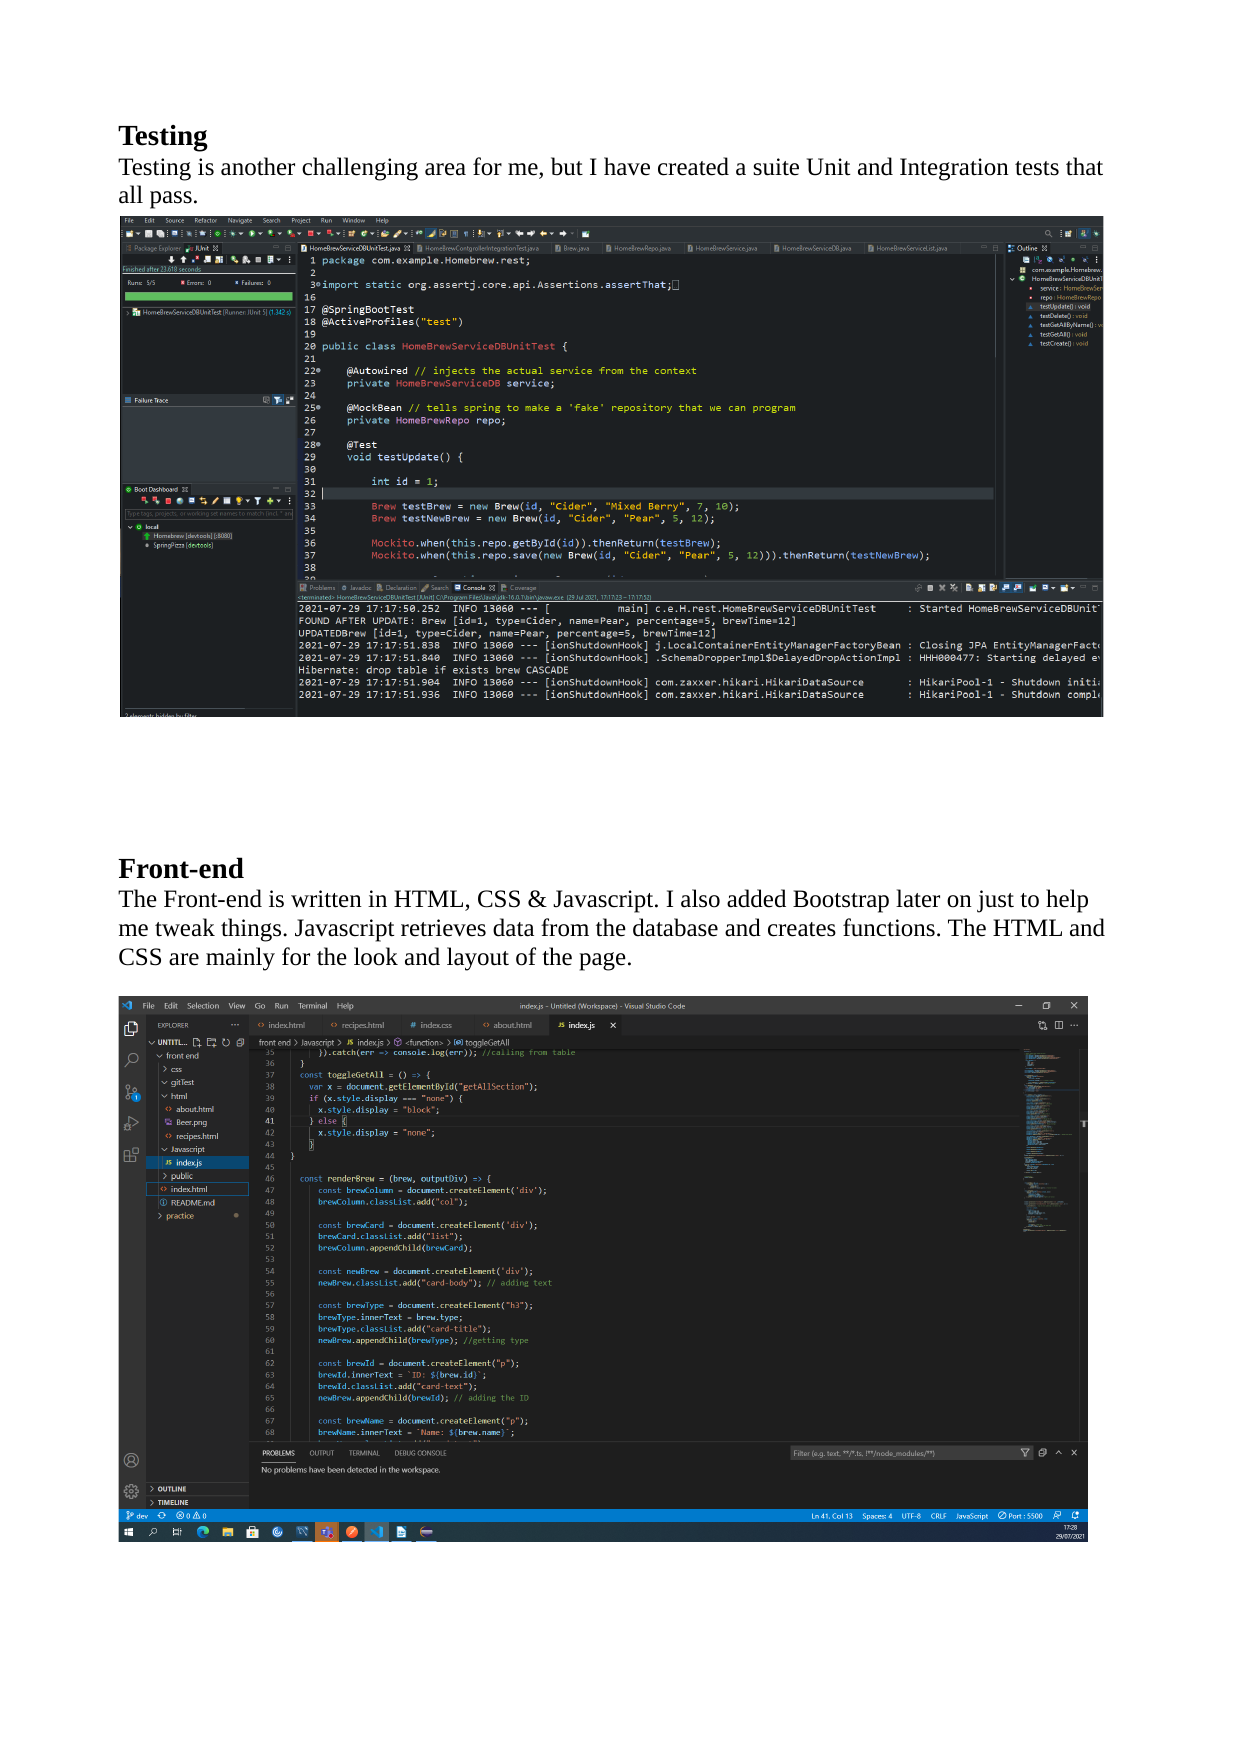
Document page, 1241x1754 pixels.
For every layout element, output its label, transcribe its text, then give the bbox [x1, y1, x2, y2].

text Testing [118, 118, 1122, 152]
text Front-end [118, 851, 1122, 884]
text Testing is another challenging area for me, but I have created a suite Unit and Integration tests that all pass. [118, 152, 1122, 209]
text The Front-end is written in HTML, CSS & Javascript. I also added Bootstrap later on just to help me tweak things. Javascript retrieves data from the database and creates functions. The HTML and CSS are mainly for the look and layout of the page. [118, 884, 1122, 971]
